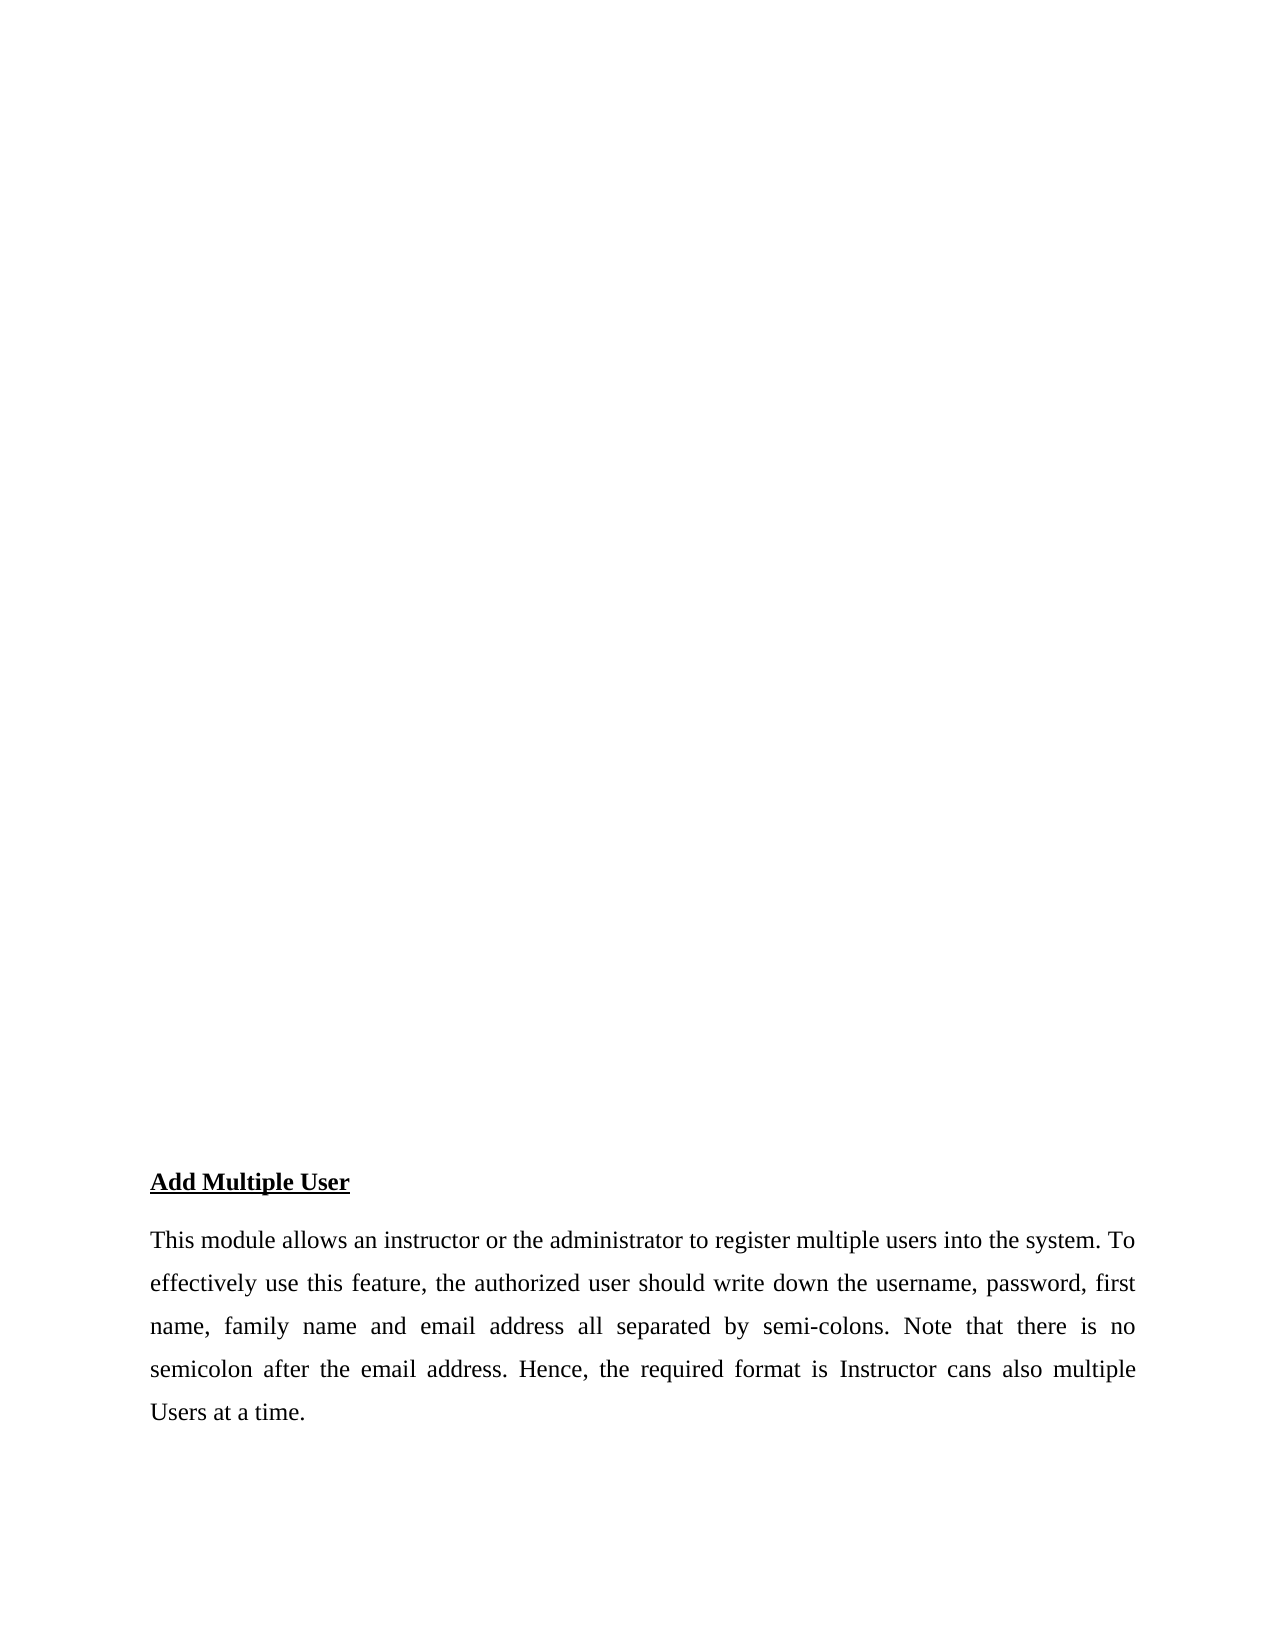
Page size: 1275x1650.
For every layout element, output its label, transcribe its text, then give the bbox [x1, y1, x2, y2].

text Add Multiple User [150, 1167, 1136, 1196]
text This module allows an instructor or the administrator to register multiple users into the system. To effectively use this feature, the authorized user should write down the username, password, first name, family name and email address all separated by semi-colons. Note that there is no semicolon after the email address. Hence, the required format is Instructor cans also multiple Users at a time. [150, 1225, 1136, 1426]
